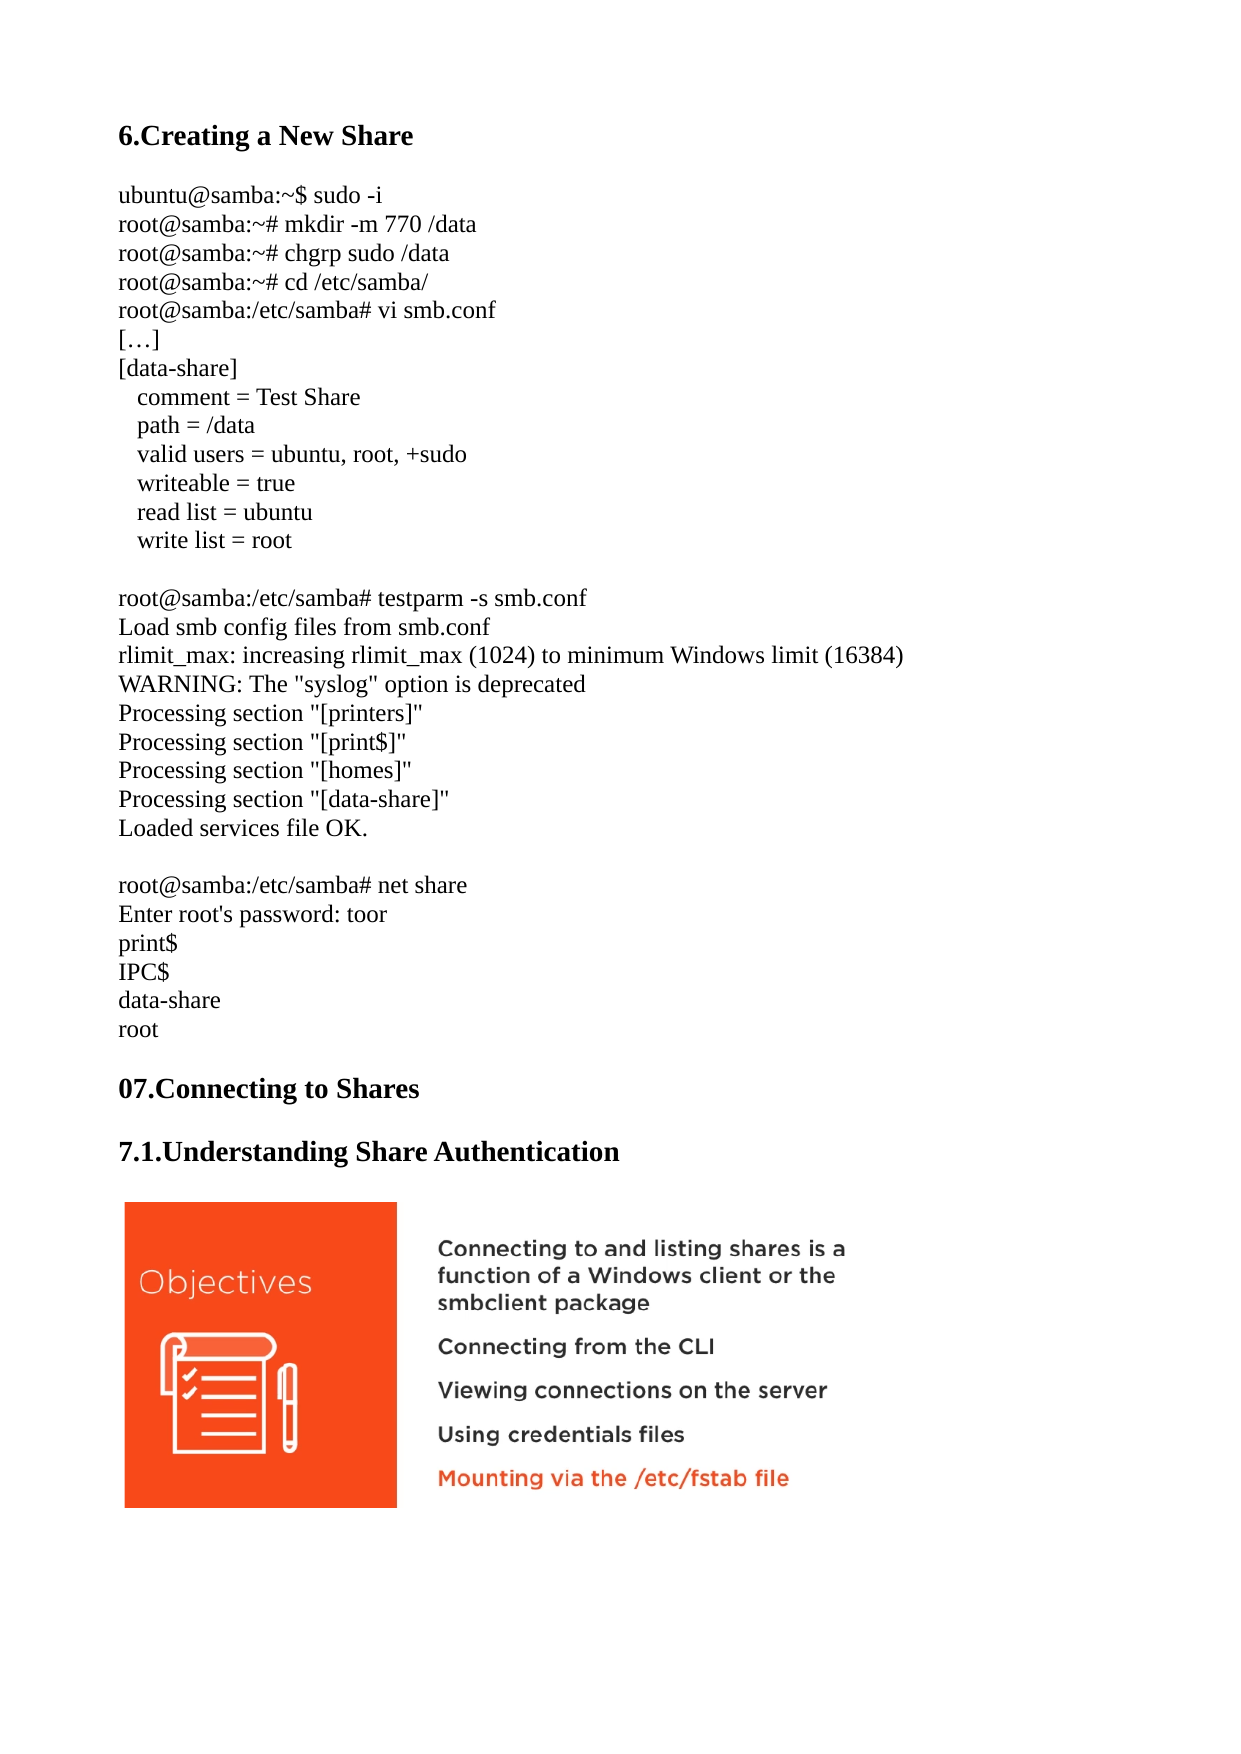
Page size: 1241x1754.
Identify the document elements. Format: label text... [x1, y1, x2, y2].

text 7.1.Understanding Share Authentication [118, 1134, 1122, 1167]
text WARNING: The "syslog" option is deprecated [118, 669, 1122, 698]
text Processing section "[homes]" [118, 755, 1122, 784]
text root [118, 1014, 1122, 1043]
text Enter root's password: toor [118, 899, 1122, 928]
text root@samba:/etc/samba# vi smb.conf [118, 295, 1122, 324]
text comment = Test Share [118, 382, 1122, 410]
text root@samba:/etc/samba# net share [118, 870, 1122, 899]
text valid users = ubuntu, root, +sudo [118, 439, 1122, 468]
text Processing section "[print$]" [118, 727, 1122, 755]
text 6.Creating a New Share [118, 118, 1122, 152]
text writeable = true [118, 468, 1122, 497]
text Load smb config files from smb.conf [118, 612, 1122, 640]
text read list = ubuntu [118, 497, 1122, 525]
text root@samba:~# mkdir -m 770 /data [118, 209, 1122, 238]
text print$ [118, 928, 1122, 957]
text rlimit_max: increasing rlimit_max (1024) to minimum Windows limit (16384) [118, 640, 1122, 669]
text root@samba:/etc/samba# testparm -s smb.conf [118, 583, 1122, 612]
text root@samba:~# cd /etc/samba/ [118, 267, 1122, 295]
text Loaded services file OK. [118, 813, 1122, 842]
text ubuntu@samba:~$ sudo -i [118, 180, 1122, 209]
text […] [118, 324, 1122, 353]
text Processing section "[printers]" [118, 698, 1122, 727]
text [data-share] [118, 353, 1122, 382]
text path = /data [118, 410, 1122, 439]
text write list = root [118, 525, 1122, 554]
text data-share [118, 985, 1122, 1014]
picture [124, 1202, 850, 1508]
text IPC$ [118, 957, 1122, 985]
text root@samba:~# chgrp sudo /data [118, 238, 1122, 267]
text Processing section "[data-share]" [118, 784, 1122, 813]
text 07.Connecting to Shares [118, 1072, 1122, 1105]
